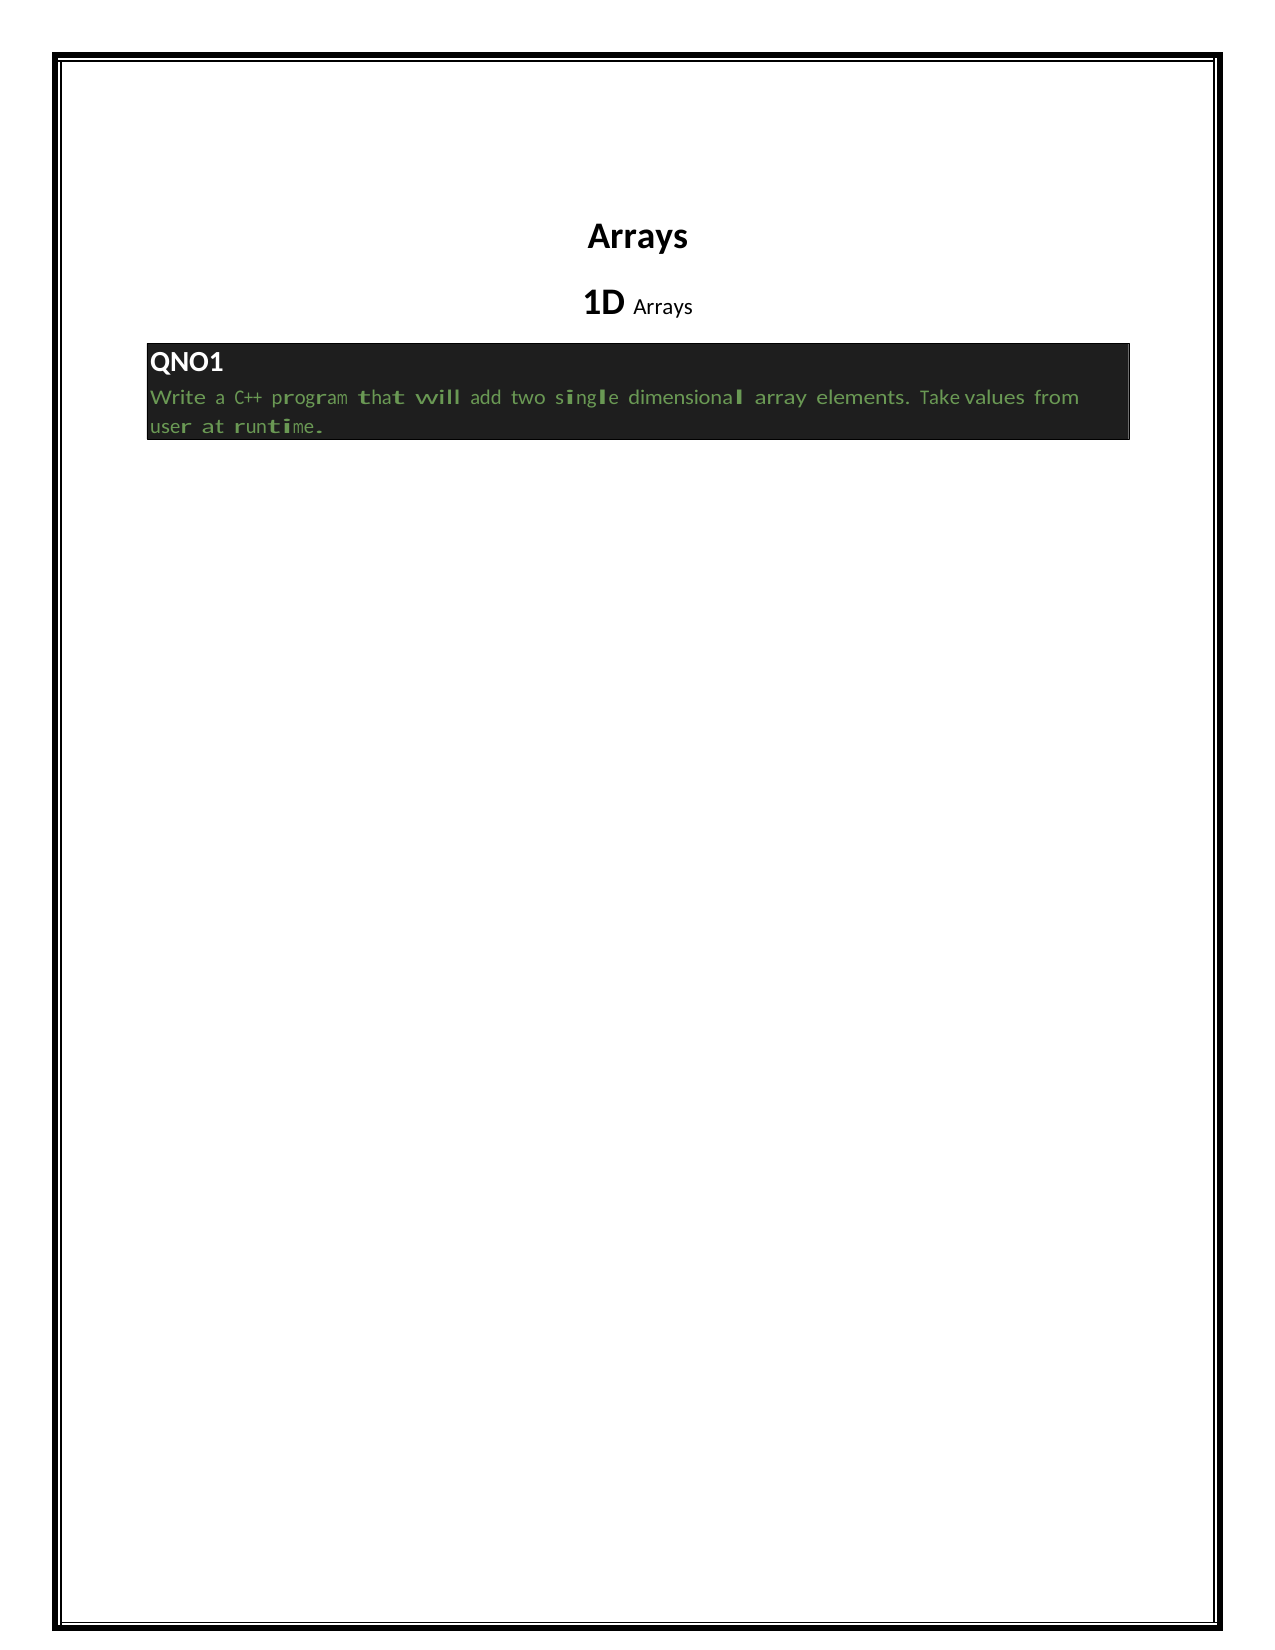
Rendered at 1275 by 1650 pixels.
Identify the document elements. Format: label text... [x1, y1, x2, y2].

text Arrays 1D Arrays [582, 212, 695, 324]
